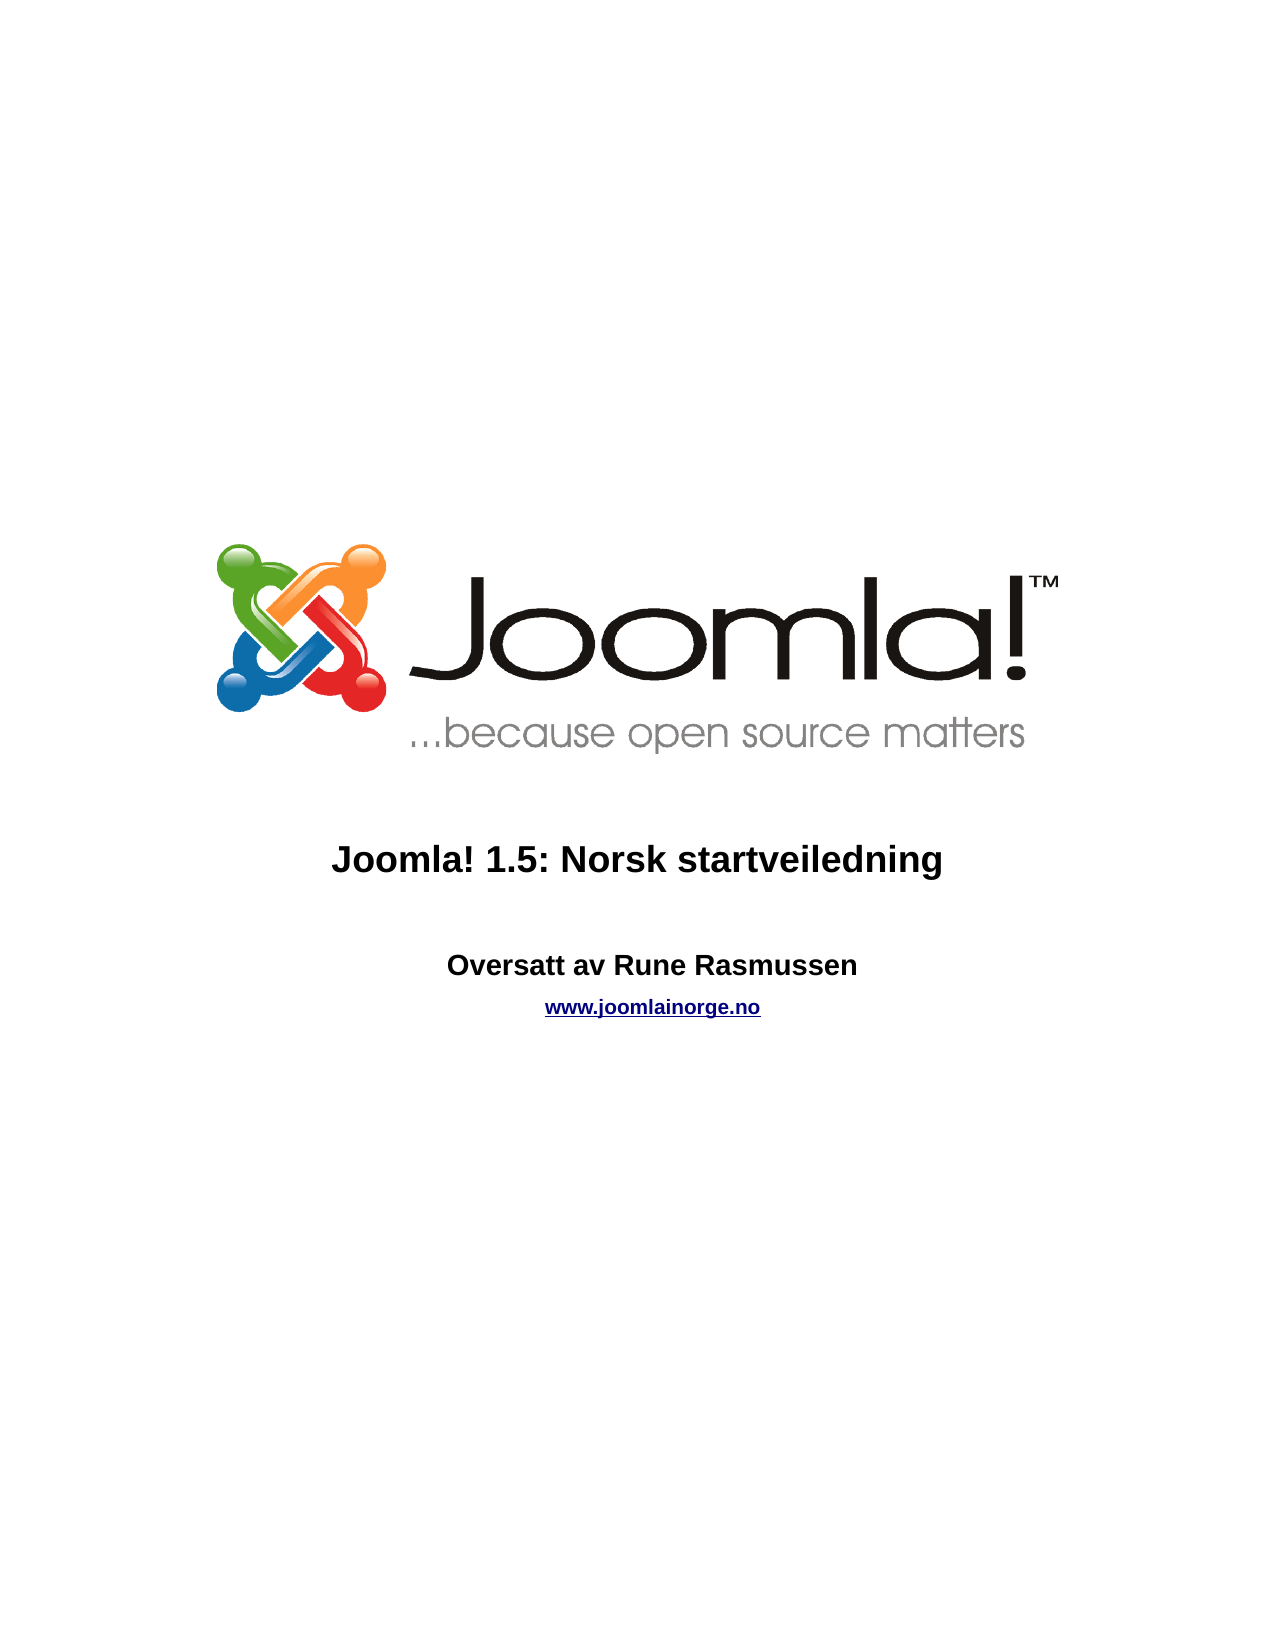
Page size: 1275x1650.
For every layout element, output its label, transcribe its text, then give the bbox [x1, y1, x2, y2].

picture [217, 542, 1058, 754]
text Oversatt av Rune Rasmussen [148, 948, 1157, 982]
subtitle Joomla! 1.5: Norsk startveiledning [118, 837, 1157, 880]
text www.joomlainorge.no [148, 994, 1157, 1018]
